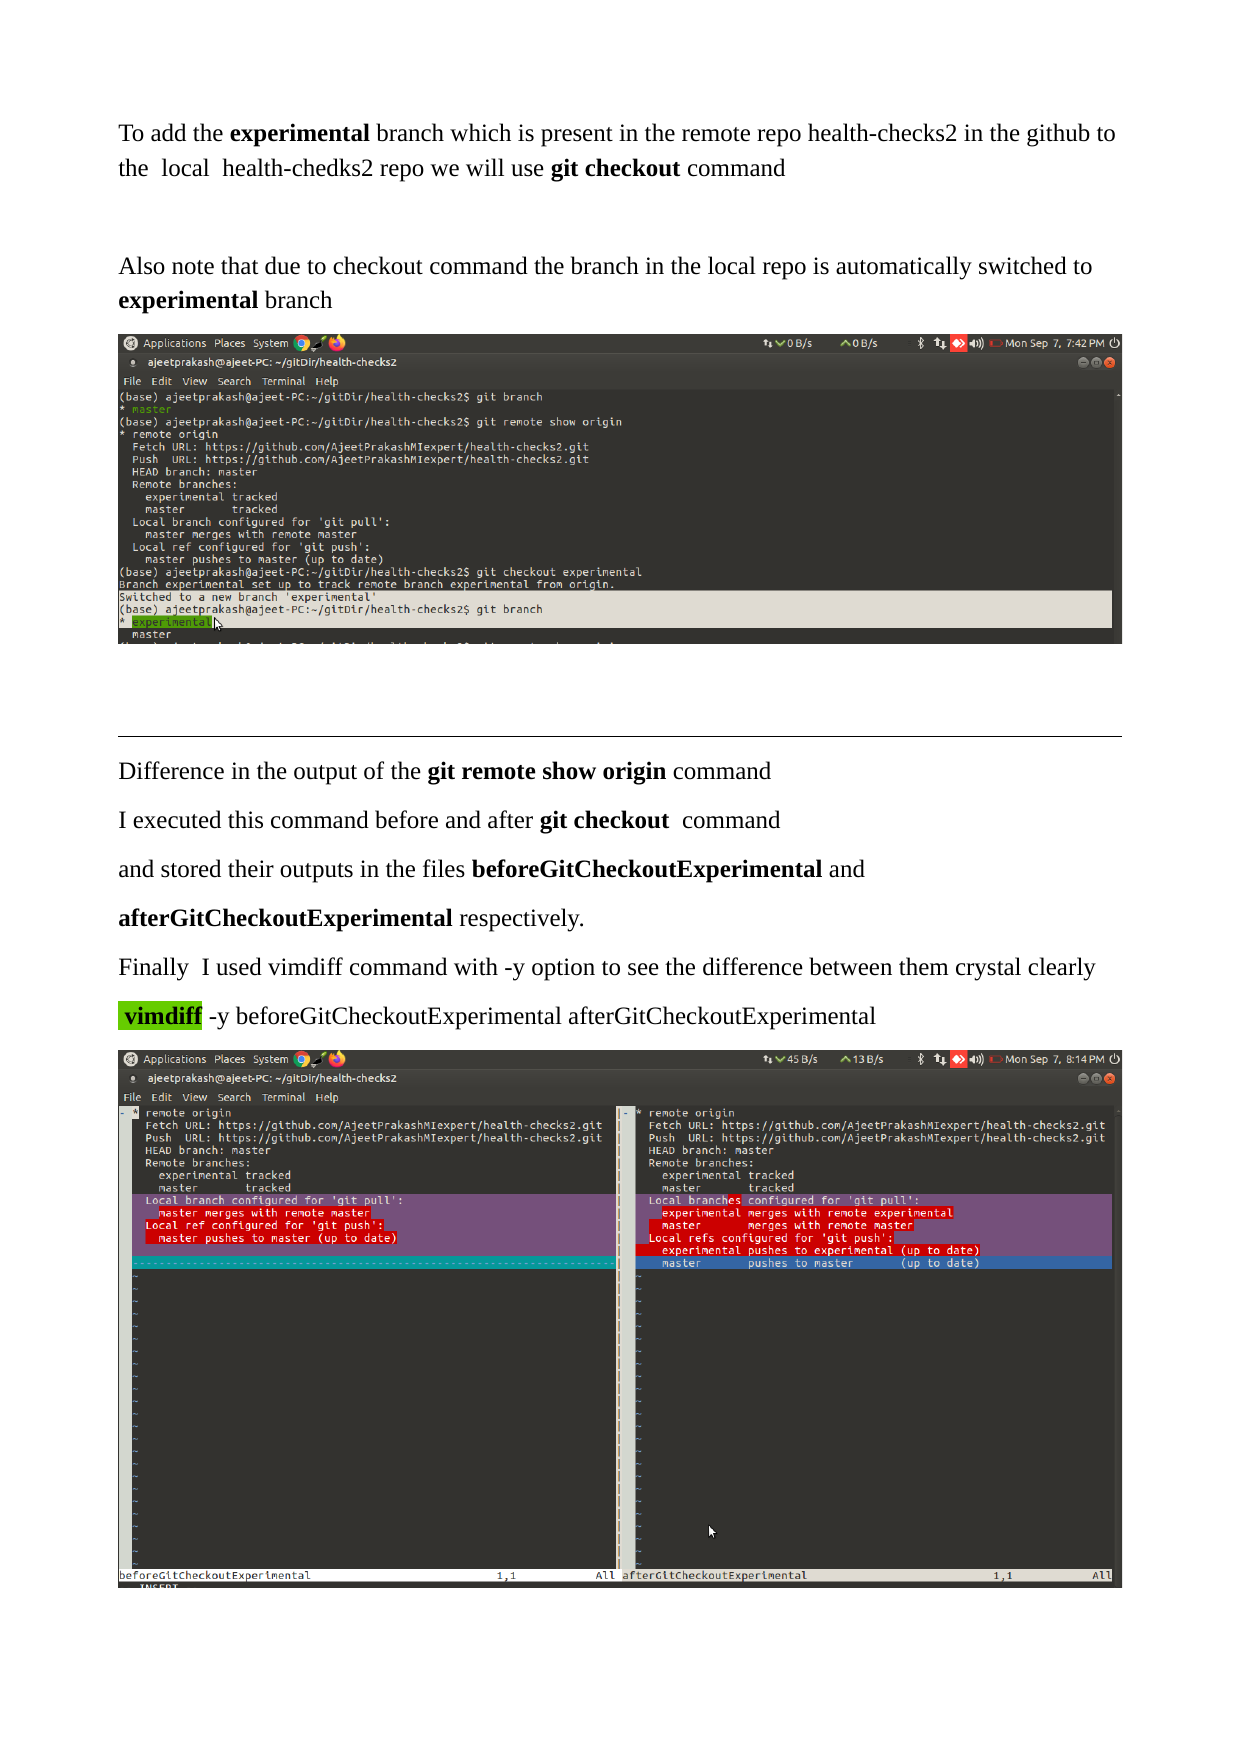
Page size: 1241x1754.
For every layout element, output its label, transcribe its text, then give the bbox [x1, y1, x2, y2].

text vimdiff -y beforeGitCheckoutExperimental afterGitCheckoutExperimental [118, 1001, 1122, 1030]
text I executed this command before and after git checkout command [118, 805, 1122, 834]
text Difference in the output of the git remote show origin command [118, 756, 1122, 785]
picture [118, 334, 1123, 644]
text and stored their outputs in the files beforeGitCheckoutExperimental and [118, 854, 1122, 883]
text afterGitCheckoutExperimental respectively. [118, 903, 1122, 932]
picture [118, 1050, 1123, 1588]
text To add the experimental branch which is present in the remote repo health-checks2 in the github to the local health-chedks2 repo we will use git checkout command [118, 118, 1122, 181]
text Finally I used vimdiff command with -y option to see the difference between them crystal clearly [118, 952, 1122, 981]
text Also note that due to checkout command the branch in the local repo is automatically switched to experimental branch [118, 251, 1122, 314]
